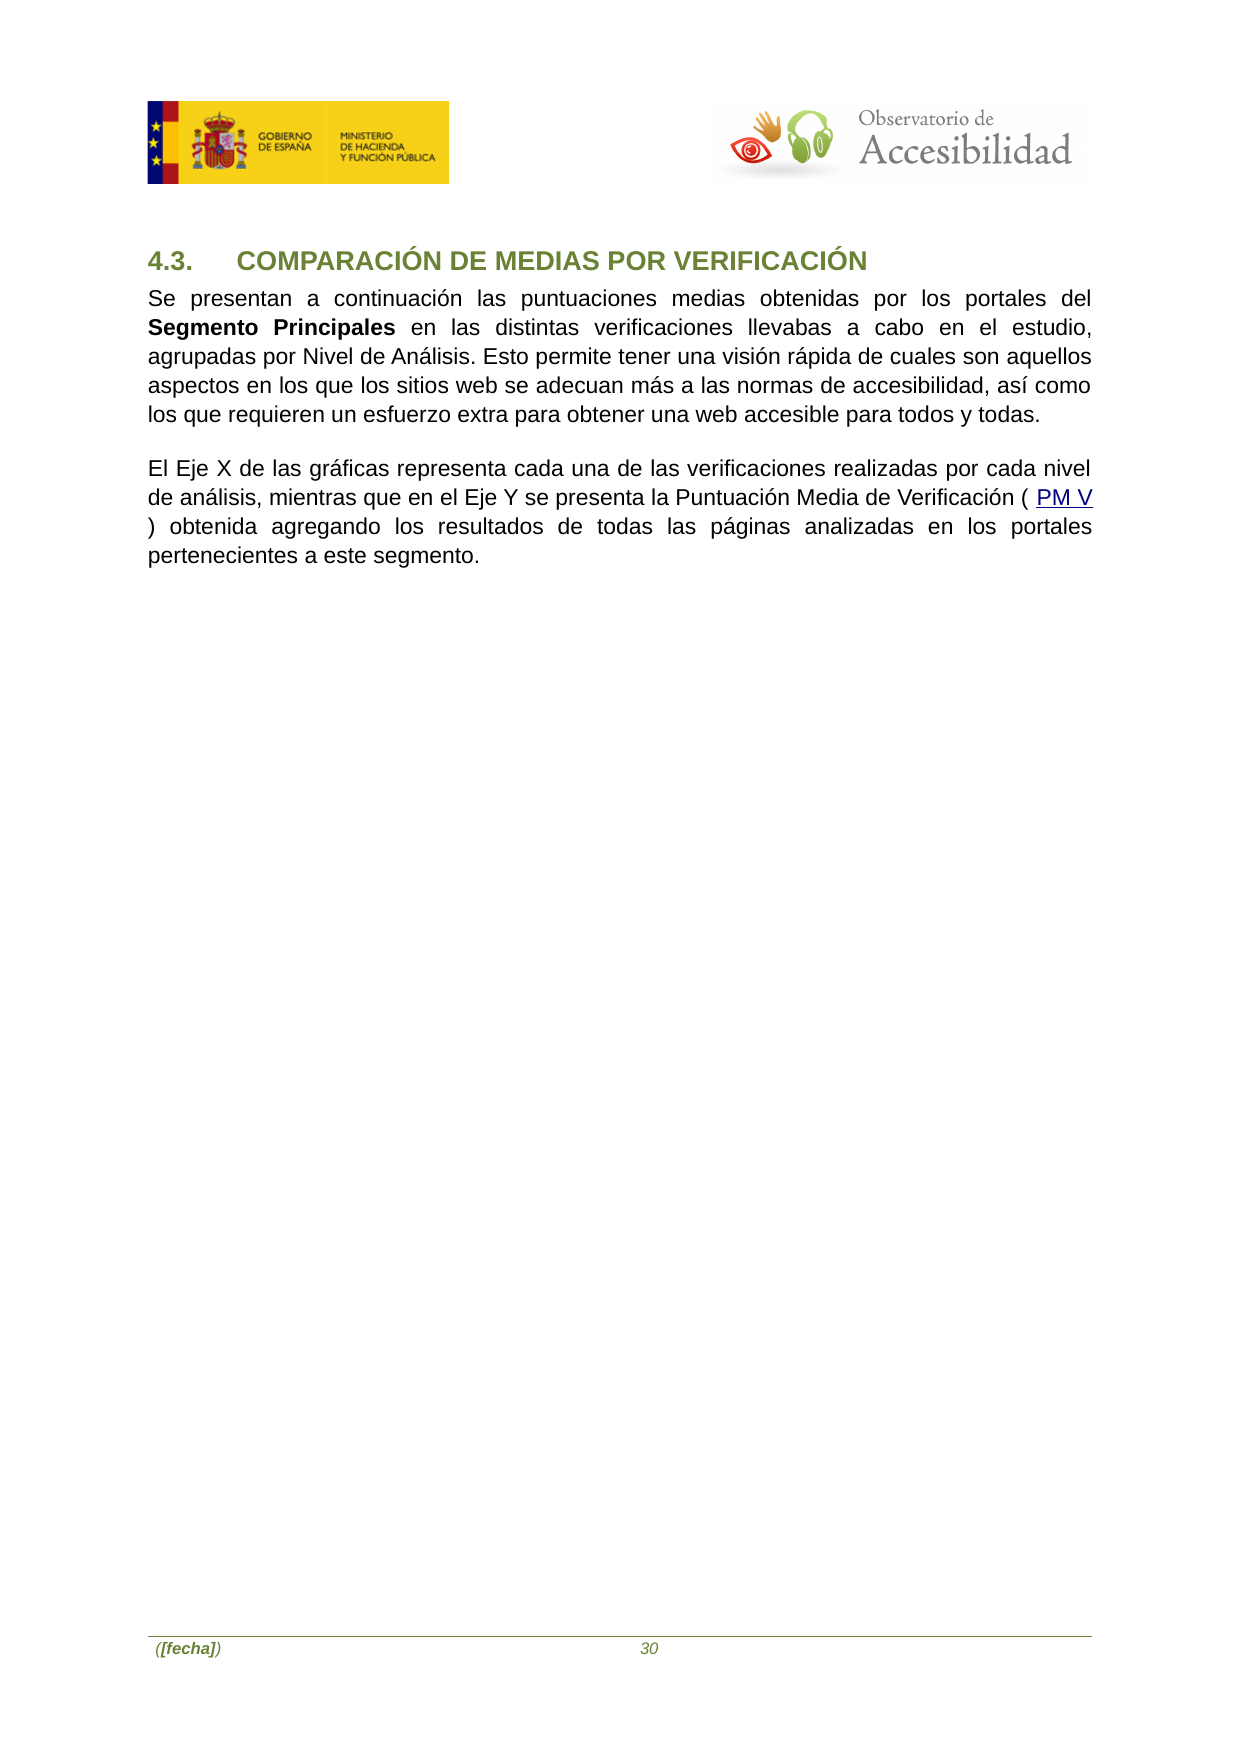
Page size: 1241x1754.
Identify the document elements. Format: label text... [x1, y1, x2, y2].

text Se presentan a continuación las puntuaciones medias obtenidas por los portales del Segmento Principales en las distintas verificaciones llevabas a cabo en el estudio, agrupadas por Nivel de Análisis. Esto permite tener una visión rápida de cuales son aquellos aspectos en los que los sitios web se adecuan más a las normas de accesibilidad, así como los que requieren un esfuerzo extra para obtener una web accesible para todos y todas. [148, 285, 1092, 427]
subtitle Comparación de medias por verificación [148, 245, 1092, 276]
picture [147, 101, 450, 184]
picture [710, 101, 1086, 184]
text El Eje X de las gráficas representa cada una de las verificaciones realizadas por cada nivel de análisis, mientras que en el Eje Y se presenta la Puntuación Media de Verificación ( PM V ) obtenida agregando los resultados de todas las páginas analizadas en los portales pertenecientes a este segmento. [148, 455, 1092, 568]
